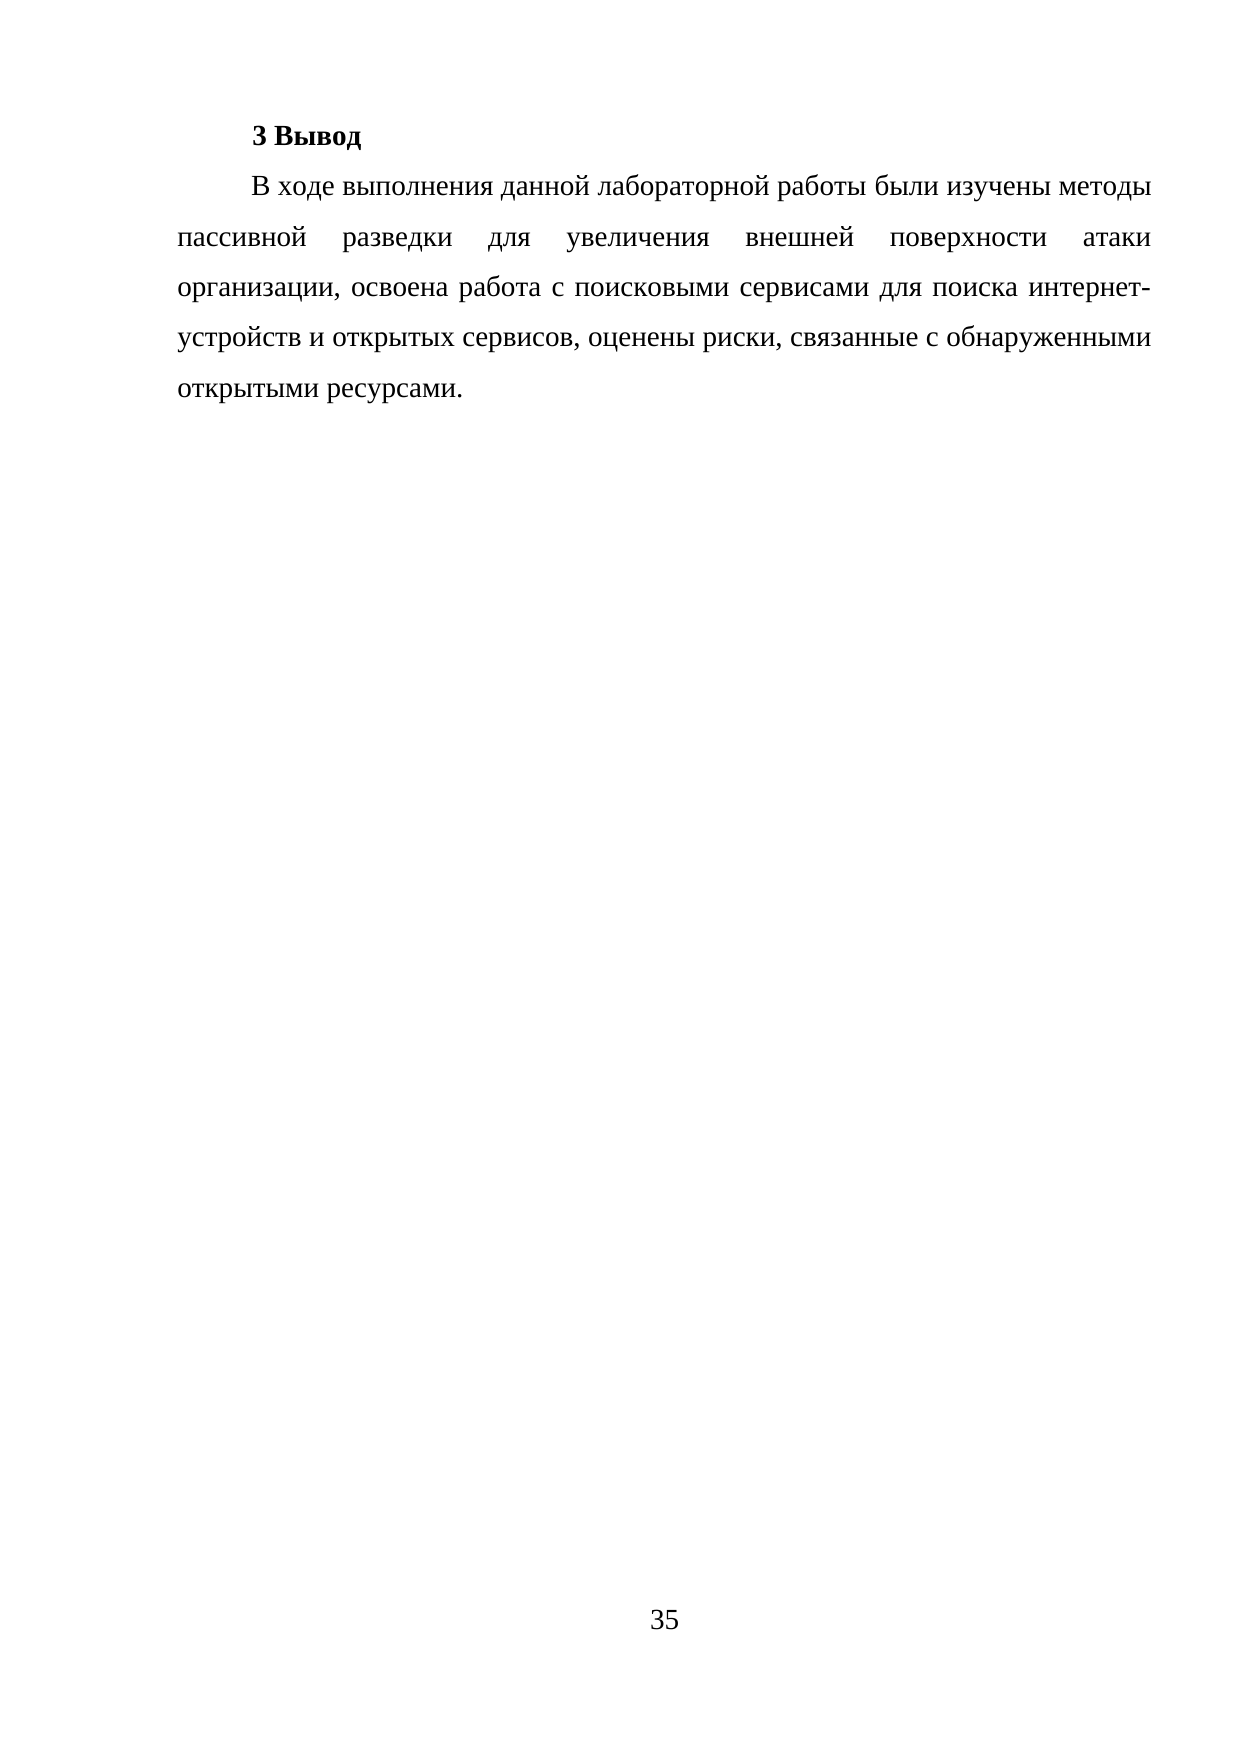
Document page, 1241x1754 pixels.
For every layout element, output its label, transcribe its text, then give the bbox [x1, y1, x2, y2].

subtitle Вывод [252, 118, 1152, 152]
text В ходе выполнения данной лабораторной работы были изучены методы пассивной разведки для увеличения внешней поверхности атаки организации, освоена работа с поисковыми сервисами для поиска интернет-устройств и открытых сервисов, оценены риски, связанные с обнаруженными открытыми ресурсами. [177, 168, 1152, 403]
